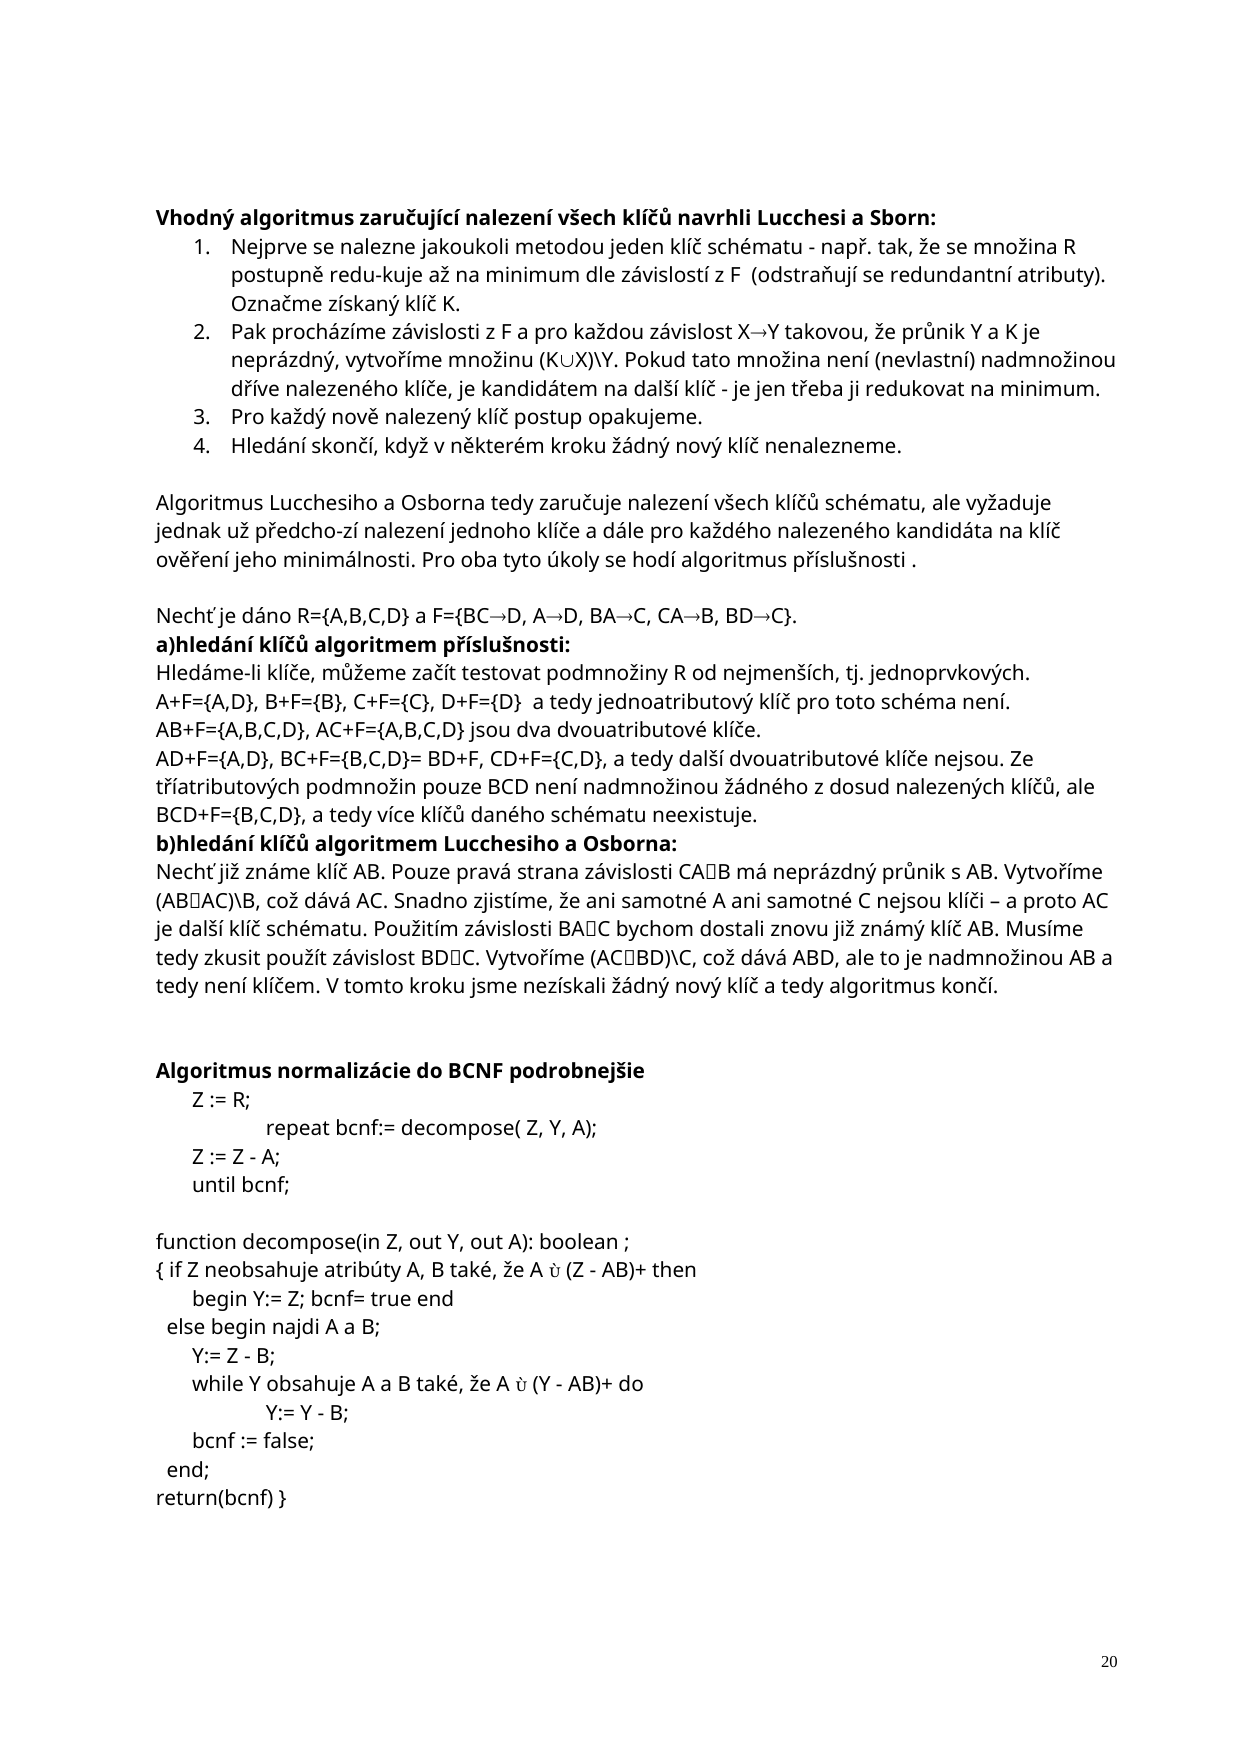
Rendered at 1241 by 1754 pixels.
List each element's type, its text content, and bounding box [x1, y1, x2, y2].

text AD+F={A,D}, BC+F={B,C,D}= BD+F, CD+F={C,D}, a tedy další dvouatributové klíče nejsou. Ze tříatributových podmnožin pouze BCD není nadmnožinou žádného z dosud nalezených klíčů, ale BCD+F={B,C,D}, a tedy více klíčů daného schématu neexistuje. [156, 744, 1122, 829]
list Hledání skončí, když v některém kroku žádný nový klíč nenalezneme. [193, 431, 1122, 459]
text Y:= Z - B; [156, 1341, 1122, 1369]
text b)hledání klíčů algoritmem Lucchesiho a Osborna: [156, 829, 1122, 857]
list Pak procházíme závislosti z F a pro každou závislost XY takovou, že průnik Y a K je neprázdný, vytvoříme množinu (KX)\Y. Pokud tato množina není (nevlastní) nadmnožinou dříve nalezeného klíče, je kandidátem na další klíč - je jen třeba ji redukovat na minimum. [193, 317, 1122, 402]
text bcnf := false; [156, 1426, 1122, 1455]
list Pro každý nově nalezený klíč postup opakujeme. [193, 402, 1122, 431]
text repeat bcnf:= decompose( Z, Y, A); [192, 1113, 1122, 1142]
text Nechť již známe klíč AB. Pouze pravá strana závislosti CAB má neprázdný průnik s AB. Vytvoříme (ABAC)\B, což dává AC. Snadno zjistíme, že ani samotné A ani samotné C nejsou klíči – a proto AC je další klíč schématu. Použitím závislosti BAC bychom dostali znovu již známý klíč AB. Musíme tedy zkusit použít závislost BDC. Vytvoříme (ACBD)\C, což dává ABD, ale to je nadmnožinou AB a tedy není klíčem. V tomto kroku jsme nezískali žádný nový klíč a tedy algoritmus končí. [156, 857, 1122, 1000]
text Algoritmus normalizácie do BCNF podrobnejšie [156, 1057, 1122, 1085]
text end; [156, 1455, 1122, 1483]
text until bcnf; [156, 1170, 1122, 1199]
list Nejprve se nalezne jakoukoli metodou jeden klíč schématu - např. tak, že se množina R postupně redu-kuje až na minimum dle závislostí z F (odstraňují se redundantní atributy). Označme získaný klíč K. [193, 232, 1122, 317]
text else begin najdi A a B; [156, 1312, 1122, 1341]
text begin Y:= Z; bcnf= true end [156, 1284, 1122, 1312]
text Hledáme-li klíče, můžeme začít testovat podmnožiny R od nejmenších, tj. jednoprvkových. A+F={A,D}, B+F={B}, C+F={C}, D+F={D} a tedy jednoatributový klíč pro toto schéma není. AB+F={A,B,C,D}, AC+F={A,B,C,D} jsou dva dvouatributové klíče. [156, 658, 1122, 744]
text { if Z neobsahuje atribúty A, B také, že A  (Z - AB)+ then [156, 1256, 1122, 1284]
text function decompose(in Z, out Y, out A): boolean ; [156, 1227, 1122, 1256]
text Nechť je dáno R={A,B,C,D} a F={BCD, AD, BAC, CAB, BDC}. [156, 602, 1122, 630]
text a)hledání klíčů algoritmem příslušnosti: [156, 630, 1122, 658]
text Vhodný algoritmus zaručující nalezení všech klíčů navrhli Lucchesi a Sborn: [156, 203, 1122, 232]
text Z := Z - A; [192, 1142, 1122, 1170]
text while Y obsahuje A a B také, že A  (Y - AB)+ do [156, 1369, 1122, 1398]
text Algoritmus Lucchesiho a Osborna tedy zaručuje nalezení všech klíčů schématu, ale vyžaduje jednak už předcho-zí nalezení jednoho klíče a dále pro každého nalezeného kandidáta na klíč ověření jeho minimálnosti. Pro oba tyto úkoly se hodí algoritmus příslušnosti . [156, 488, 1122, 573]
text Y:= Y - B; [229, 1398, 1122, 1426]
text Z := R; [192, 1085, 1122, 1113]
text return(bcnf) } [156, 1483, 1122, 1512]
